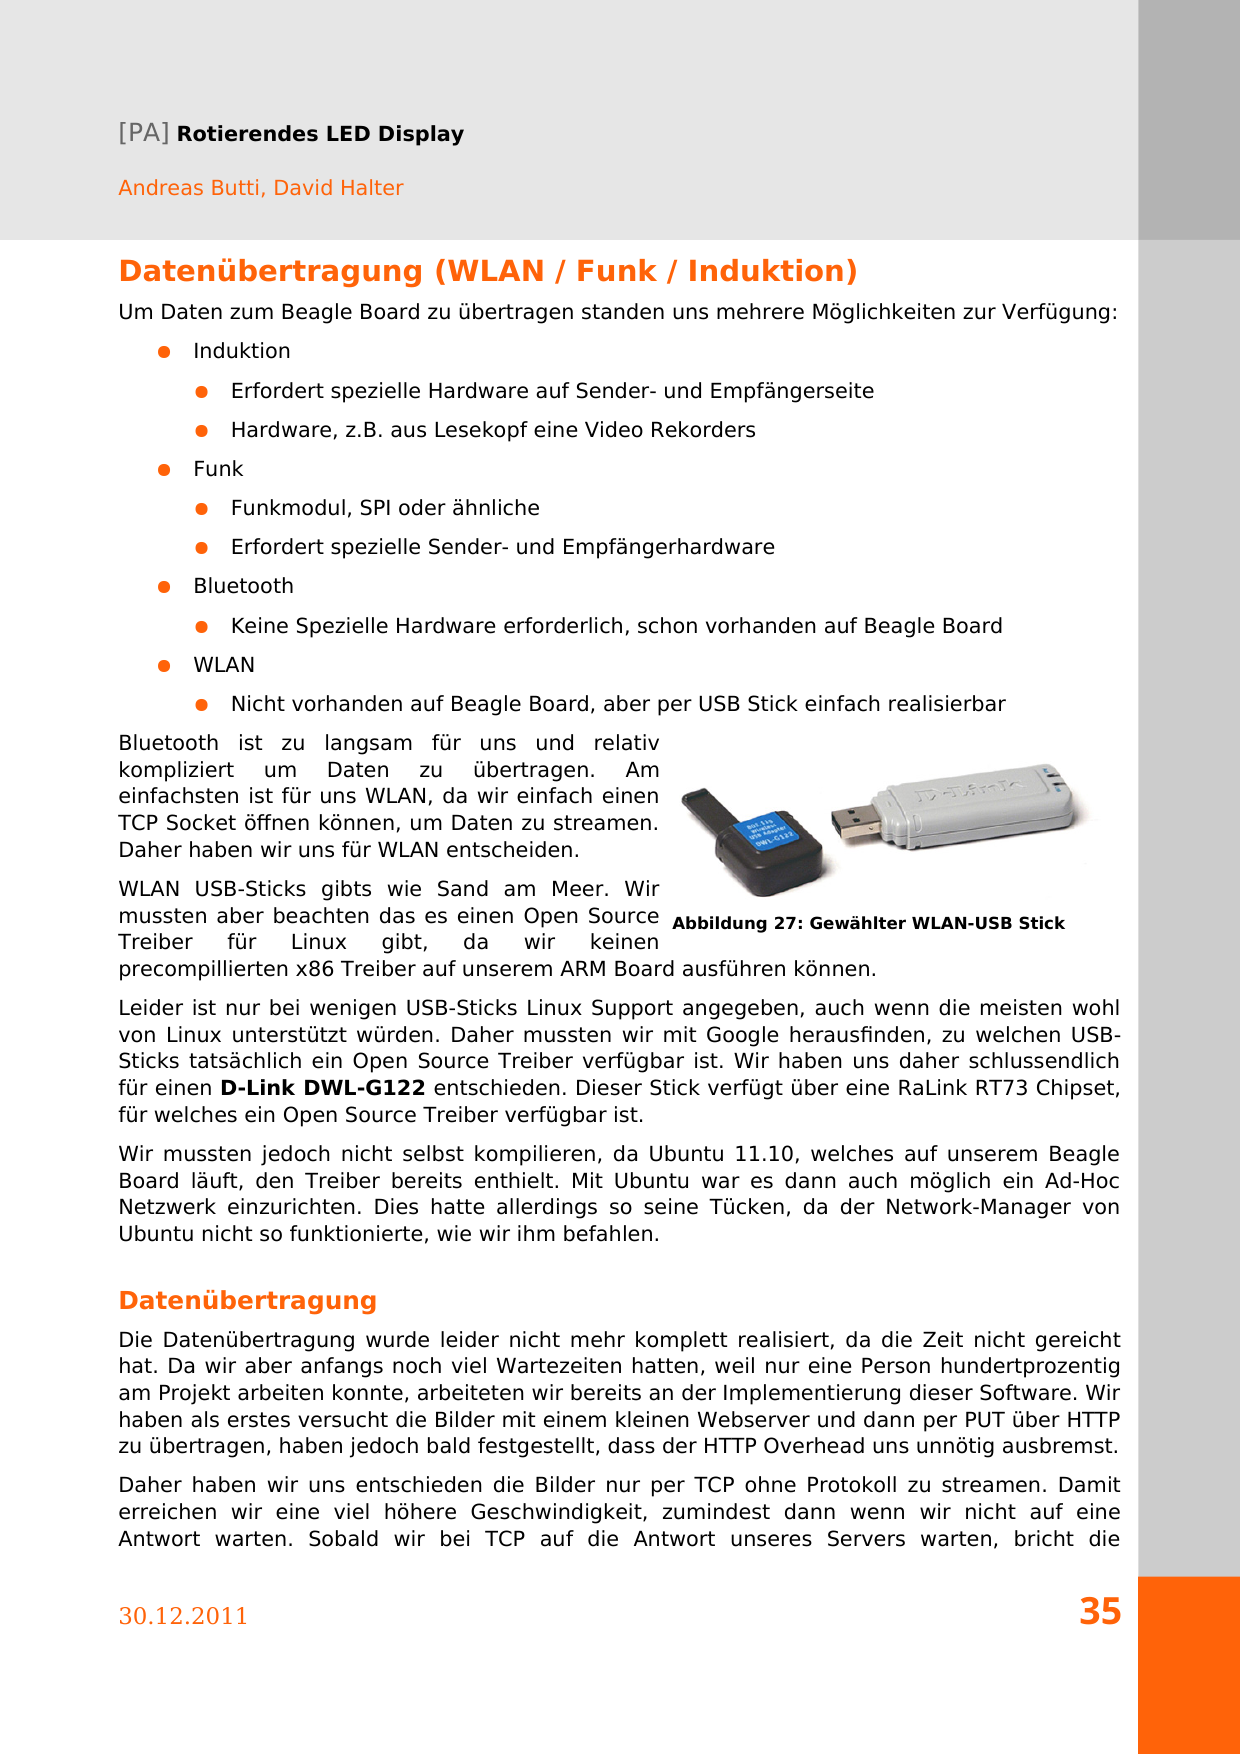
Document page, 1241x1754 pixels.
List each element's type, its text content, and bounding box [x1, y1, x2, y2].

list Induktion [156, 339, 1122, 364]
list Funkmodul, SPI oder ähnliche [193, 496, 1122, 521]
list Keine Spezielle Hardware erforderlich, schon vorhanden auf Beagle Board [193, 614, 1122, 638]
text Bluetooth ist zu langsam für uns und relativ kompliziert um Daten zu übertragen. Am einfachsten ist für uns WLAN, da wir einfach einen TCP Socket öffnen können, um Daten zu streamen. Daher haben wir uns für WLAN entscheiden. [118, 722, 1122, 862]
text WLAN USB-Sticks gibts wie Sand am Meer. Wir mussten aber beachten das es einen Open Source Treiber für Linux gibt, da wir keinen precompillierten x86 Treiber auf unserem ARM Board ausführen können. [118, 877, 1122, 981]
picture [672, 734, 1107, 914]
text Daher haben wir uns entschieden die Bilder nur per TCP ohne Protokoll zu streamen. Damit erreichen wir eine viel höhere Geschwindigkeit, zumindest dann wenn wir nicht auf eine Antwort warten. Sobald wir bei TCP auf die Antwort unseres Servers warten, bricht die [118, 1473, 1122, 1551]
list WLAN [156, 653, 1122, 677]
list Funk [156, 457, 1122, 481]
list Hardware, z.B. aus Lesekopf eine Video Rekorders [193, 418, 1122, 442]
list Erfordert spezielle Hardware auf Sender- und Empfängerseite [193, 379, 1122, 403]
subtitle Datenübertragung [118, 1286, 1122, 1315]
list Bluetooth [156, 574, 1122, 599]
list Erfordert spezielle Sender- und Empfängerhardware [193, 535, 1122, 560]
text Leider ist nur bei wenigen USB-Sticks Linux Support angegeben, auch wenn die meisten wohl von Linux unterstützt würden. Daher mussten wir mit Google herausfinden, zu welchen USB-Sticks tatsächlich ein Open Source Treiber verfügbar ist. Wir haben uns daher schlussendlich für einen D-Link DWL-G122 entschieden. Dieser Stick verfügt über eine RaLink RT73 Chipset, für welches ein Open Source Treiber verfügbar ist. [118, 996, 1122, 1127]
text Die Datenübertragung wurde leider nicht mehr komplett realisiert, da die Zeit nicht gereicht hat. Da wir aber anfangs noch viel Wartezeiten hatten, weil nur eine Person hundertprozentig am Projekt arbeiten konnte, arbeiteten wir bereits an der Implementierung dieser Software. Wir haben als erstes versucht die Bilder mit einem kleinen Webserver und dann per PUT über HTTP zu übertragen, haben jedoch bald festgestellt, dass der HTTP Overhead uns unnötig ausbremst. [118, 1328, 1122, 1458]
text Um Daten zum Beagle Board zu übertragen standen uns mehrere Möglichkeiten zur Verfügung: [118, 300, 1122, 325]
text Wir mussten jedoch nicht selbst kompilieren, da Ubuntu 11.10, welches auf unserem Beagle Board läuft, den Treiber bereits enthielt. Mit Ubuntu war es dann auch möglich ein Ad-Hoc Netzwerk einzurichten. Dies hatte allerdings so seine Tücken, da der Network-Manager von Ubuntu nicht so funktionierte, wie wir ihm befahlen. [118, 1142, 1122, 1246]
subtitle Datenübertragung (WLAN / Funk / Induktion) [118, 254, 1122, 288]
text Abbildung 27: Gewählter WLAN-USB Stick [672, 914, 1107, 933]
list Nicht vorhanden auf Beagle Board, aber per USB Stick einfach realisierbar [193, 692, 1122, 716]
